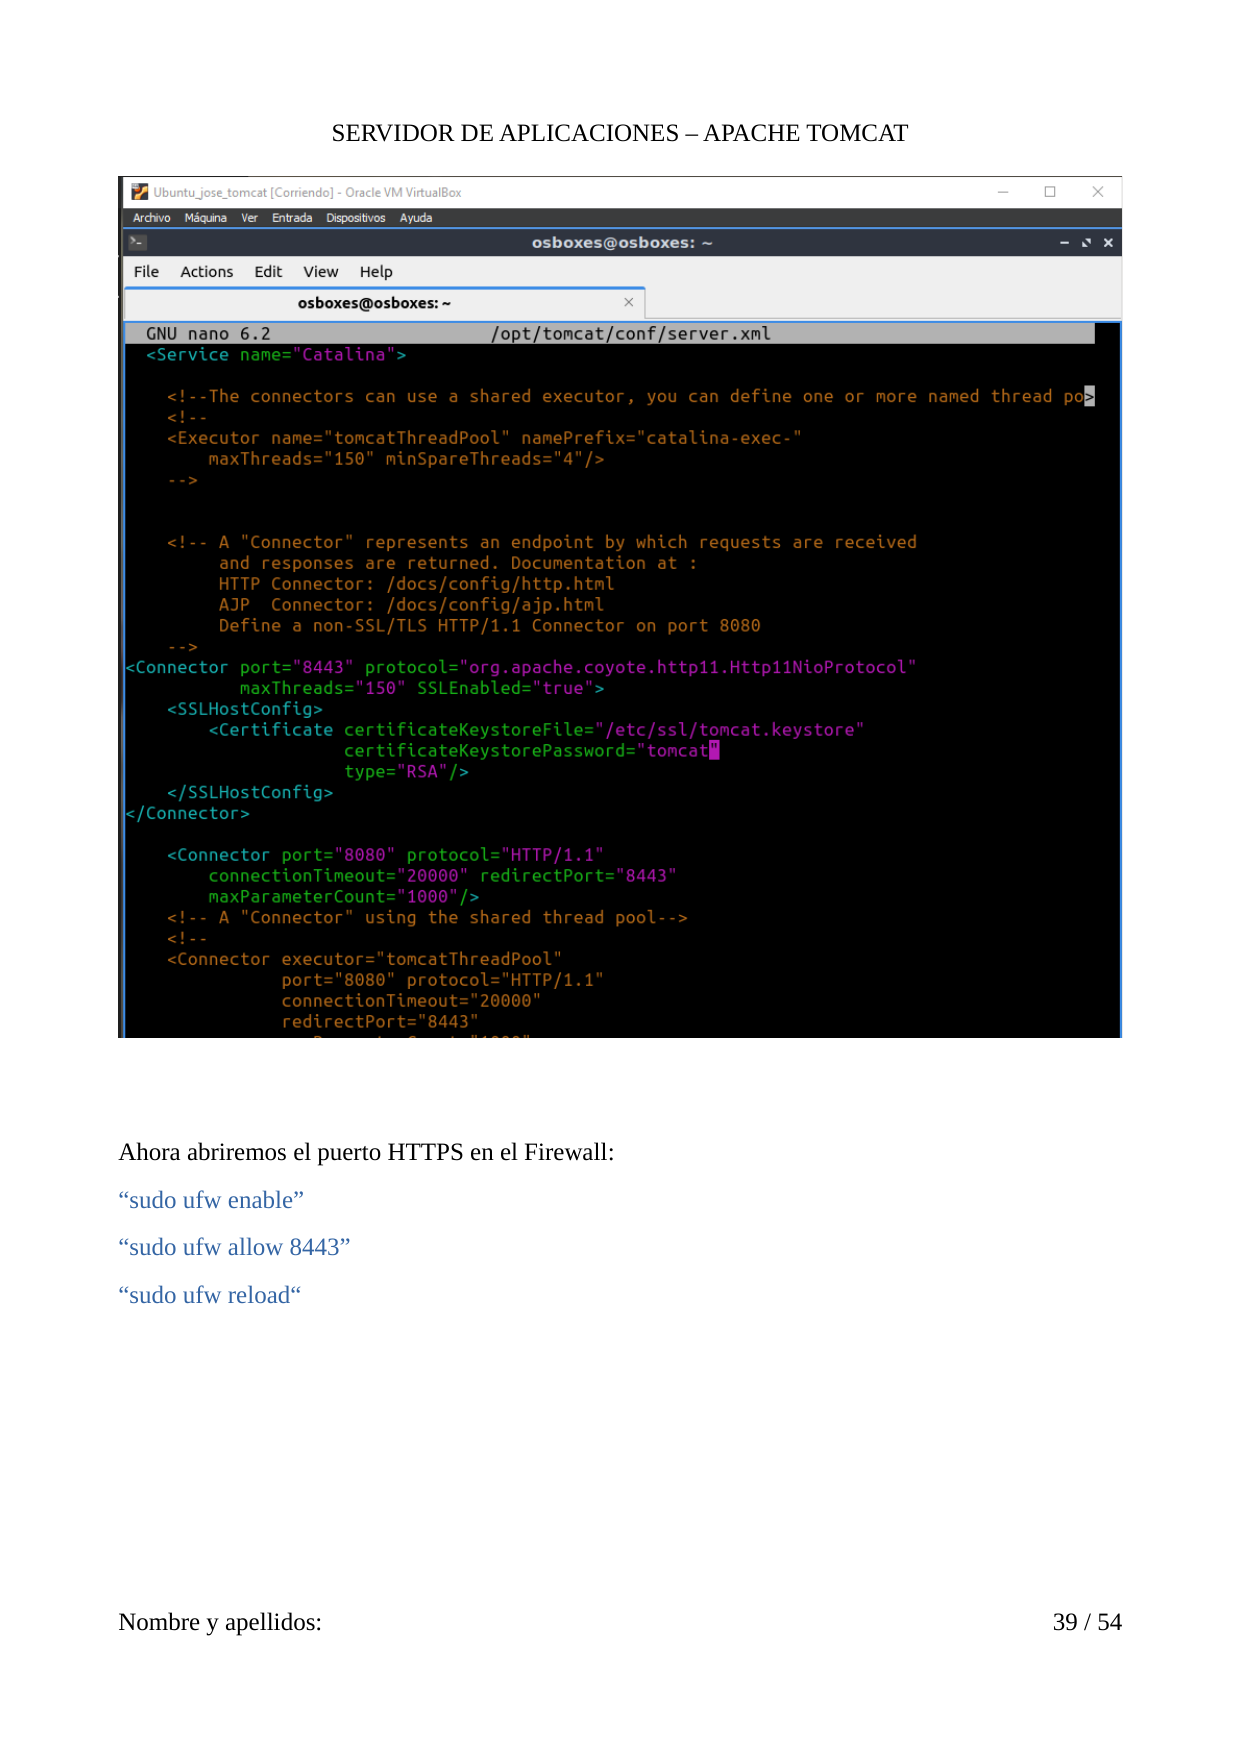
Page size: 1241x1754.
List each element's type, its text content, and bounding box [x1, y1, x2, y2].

text “sudo ufw allow 8443” [118, 1232, 1122, 1261]
text “sudo ufw reload“ [118, 1280, 1122, 1309]
text “sudo ufw enable” [118, 1185, 1122, 1213]
text Ahora abriremos el puerto HTTPS en el Firewall: [118, 1137, 1122, 1166]
picture [118, 176, 1123, 1038]
